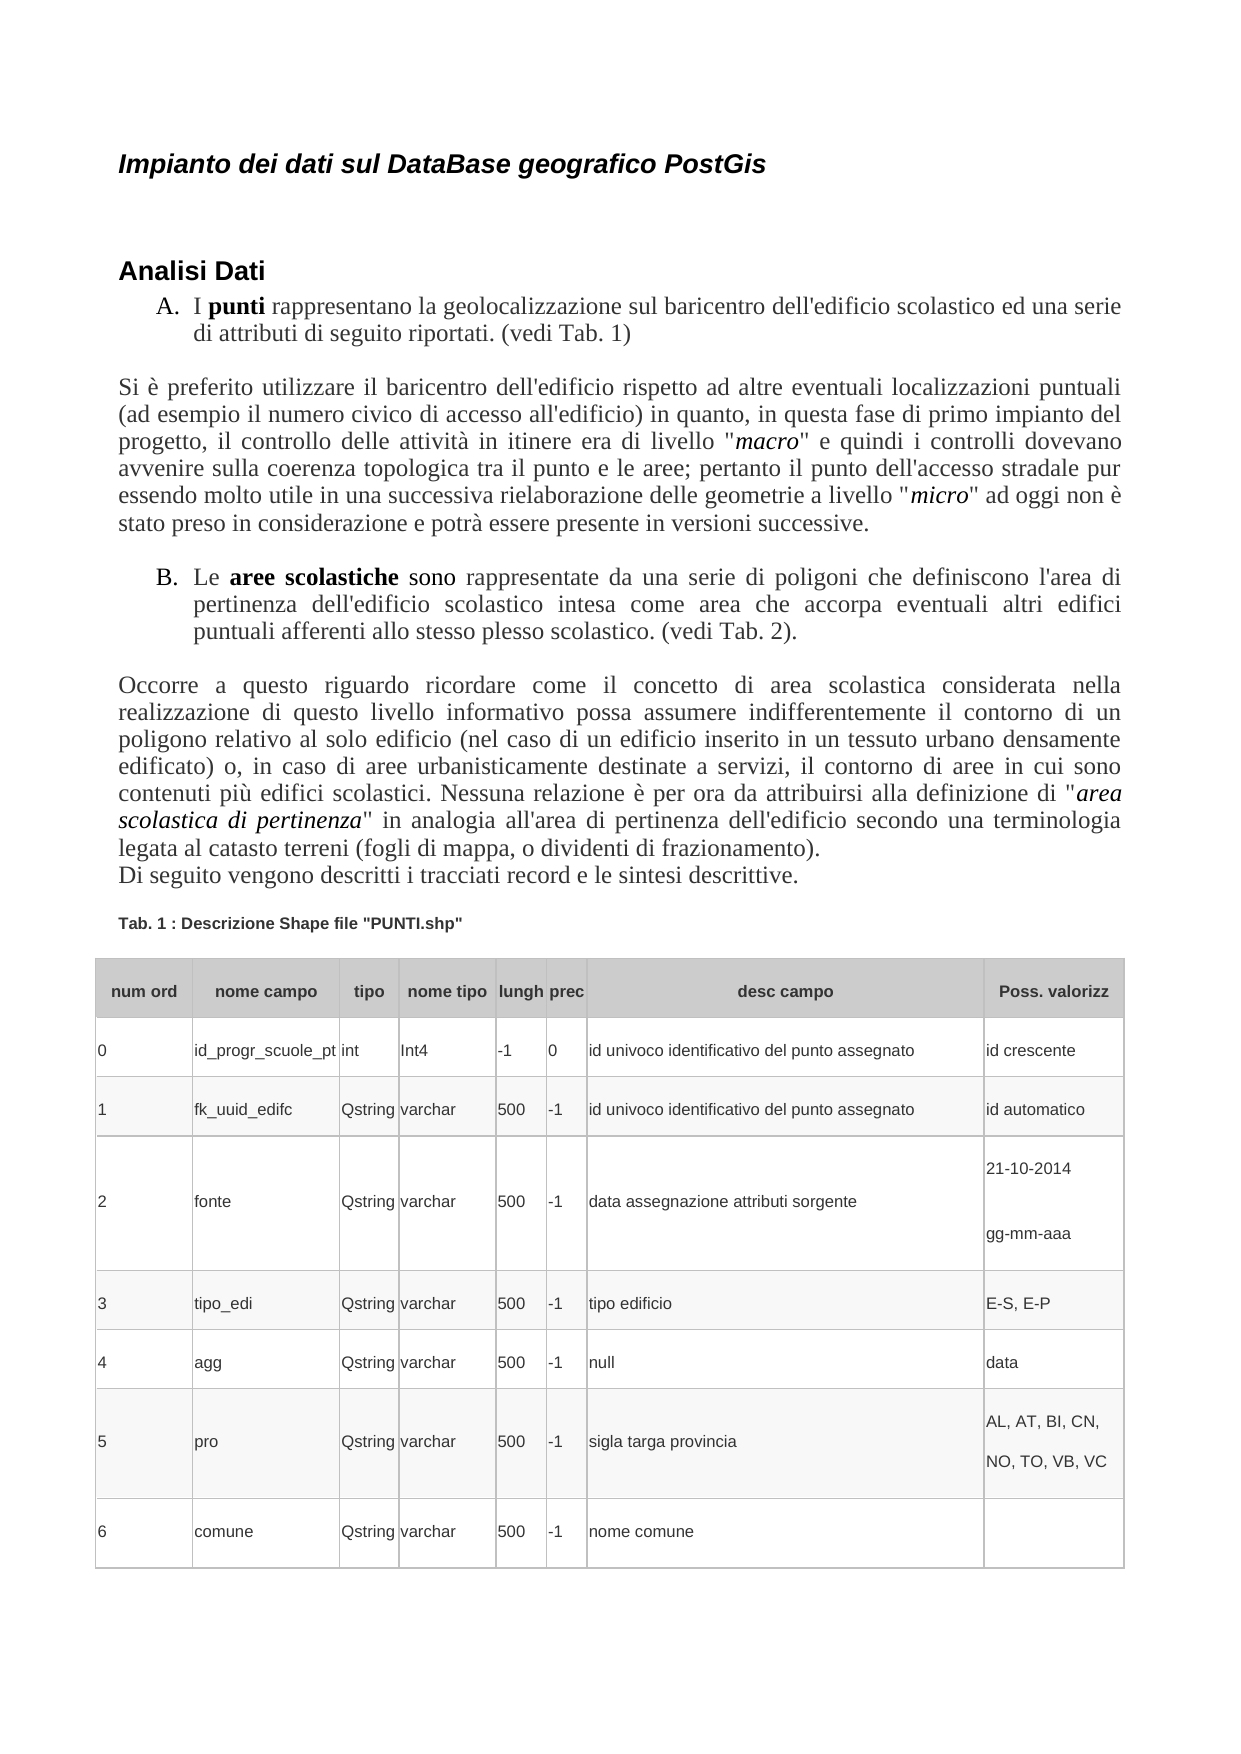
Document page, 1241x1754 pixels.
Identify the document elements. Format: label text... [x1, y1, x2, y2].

table_cell [985, 1499, 1123, 1567]
table_cell 21-10-2014 gg-mm-aaa [985, 1137, 1123, 1269]
subtitle Tab. 1 : Descrizione Shape file "PUNTI.shp" [118, 913, 1122, 933]
table_header num ord [96, 959, 192, 1017]
table_cell pro [193, 1389, 339, 1497]
table_cell tipo edificio [588, 1271, 983, 1329]
table_cell tipo_edi [193, 1271, 339, 1329]
list I punti rappresentano la geolocalizzazione sul baricentro dell'edificio scolastico ed una serie di attributi di seguito riportati. (vedi Tab. 1) [156, 293, 1122, 347]
subtitle Analisi Dati [118, 255, 1122, 286]
table_cell id crescente [985, 1018, 1123, 1076]
table_cell 0 [547, 1018, 586, 1076]
list Le aree scolastiche sono rappresentate da una serie di poligoni che definiscono l'area di pertinenza dell'edificio scolastico intesa come area che accorpa eventuali altri edifici puntuali afferenti allo stesso plesso scolastico. (vedi Tab. 2). [156, 563, 1122, 645]
text Occorre a questo riguardo ricordare come il concetto di area scolastica considerata nella realizzazione di questo livello informativo possa assumere indifferentemente il contorno di un poligono relativo al solo edificio (nel caso di un edificio inserito in un tessuto urbano densamente edificato) o, in caso di aree urbanisticamente destinate a servizi, il contorno di aree in cui sono contenuti più edifici scolastici. Nessuna relazione è per ora da attribuirsi alla definizione di "area scolastica di pertinenza" in analogia all'area di pertinenza dell'edificio secondo una terminologia legata al catasto terreni (fogli di mappa, o dividenti di frazionamento). [118, 672, 1122, 861]
table_cell -1 [547, 1077, 586, 1135]
table_cell Qstring [340, 1330, 398, 1388]
table_cell varchar [400, 1077, 495, 1135]
table_cell 500 [497, 1499, 546, 1567]
table_cell 4 [96, 1330, 192, 1388]
table_cell 500 [497, 1077, 546, 1135]
table_cell 6 [96, 1499, 192, 1567]
table_header desc campo [588, 959, 983, 1017]
table_cell 500 [497, 1137, 546, 1269]
table_cell -1 [547, 1389, 586, 1497]
table_cell Qstring [340, 1499, 398, 1567]
table_cell 5 [96, 1389, 192, 1497]
table_cell Qstring [340, 1389, 398, 1497]
table_cell -1 [547, 1330, 586, 1388]
table_cell Qstring [340, 1271, 398, 1329]
table_cell data [985, 1330, 1123, 1388]
table_cell 1 [96, 1077, 192, 1135]
table_cell id_progr_scuole_pt [193, 1018, 339, 1076]
table_cell data assegnazione attributi sorgente [588, 1137, 983, 1269]
table_cell int [340, 1018, 398, 1076]
table_cell 0 [96, 1018, 192, 1076]
table_cell Qstring [340, 1077, 398, 1135]
table_cell nome comune [588, 1499, 983, 1567]
table_header nome campo [193, 959, 339, 1017]
table_cell -1 [547, 1137, 586, 1269]
table_cell -1 [497, 1018, 546, 1076]
table_header prec [547, 959, 586, 1017]
table_cell E-S, E-P [985, 1271, 1123, 1329]
text Di seguito vengono descritti i tracciati record e le sintesi descrittive. [118, 861, 1122, 888]
table_cell 500 [497, 1271, 546, 1329]
table_cell sigla targa provincia [588, 1389, 983, 1497]
table_cell AL, AT, BI, CN, NO, TO, VB, VC [985, 1389, 1123, 1497]
table_cell Int4 [400, 1018, 495, 1076]
table_header Poss. valorizz [985, 959, 1123, 1017]
table_cell comune [193, 1499, 339, 1567]
table_cell 500 [497, 1389, 546, 1497]
subtitle Impianto dei dati sul DataBase geografico PostGis [118, 148, 1122, 179]
table_header tipo [340, 959, 398, 1017]
table_cell varchar [400, 1499, 495, 1567]
table_cell -1 [547, 1271, 586, 1329]
table_cell varchar [400, 1137, 495, 1269]
table_cell 500 [497, 1330, 546, 1388]
table_cell id univoco identificativo del punto assegnato manualmente [588, 1018, 983, 1076]
table_cell varchar [400, 1330, 495, 1388]
text Si è preferito utilizzare il baricentro dell'edificio rispetto ad altre eventuali localizzazioni puntuali (ad esempio il numero civico di accesso all'edificio) in quanto, in questa fase di primo impianto del progetto, il controllo delle attività in itinere era di livello "macro" e quindi i controlli dovevano avvenire sulla coerenza topologica tra il punto e le aree; pertanto il punto dell'accesso stradale pur essendo molto utile in una successiva rielaborazione delle geometrie a livello "micro" ad oggi non è stato preso in considerazione e potrà essere presente in versioni successive. [118, 374, 1122, 536]
table_cell null [588, 1330, 983, 1388]
table_cell Qstring [340, 1137, 398, 1269]
table_cell fk_uuid_edifc [193, 1077, 339, 1135]
table_cell 3 [96, 1271, 192, 1329]
table_cell fonte [193, 1137, 339, 1269]
table_cell agg [193, 1330, 339, 1388]
table_header lungh [497, 959, 546, 1017]
table_cell id univoco identificativo del punto assegnato automaticamente [588, 1077, 983, 1135]
table_cell 2 [96, 1136, 192, 1269]
table_cell id automatico [985, 1077, 1123, 1135]
table_cell varchar [400, 1389, 495, 1497]
table_cell -1 [547, 1499, 586, 1567]
table_cell varchar [400, 1271, 495, 1329]
table_header nome tipo [400, 959, 495, 1017]
